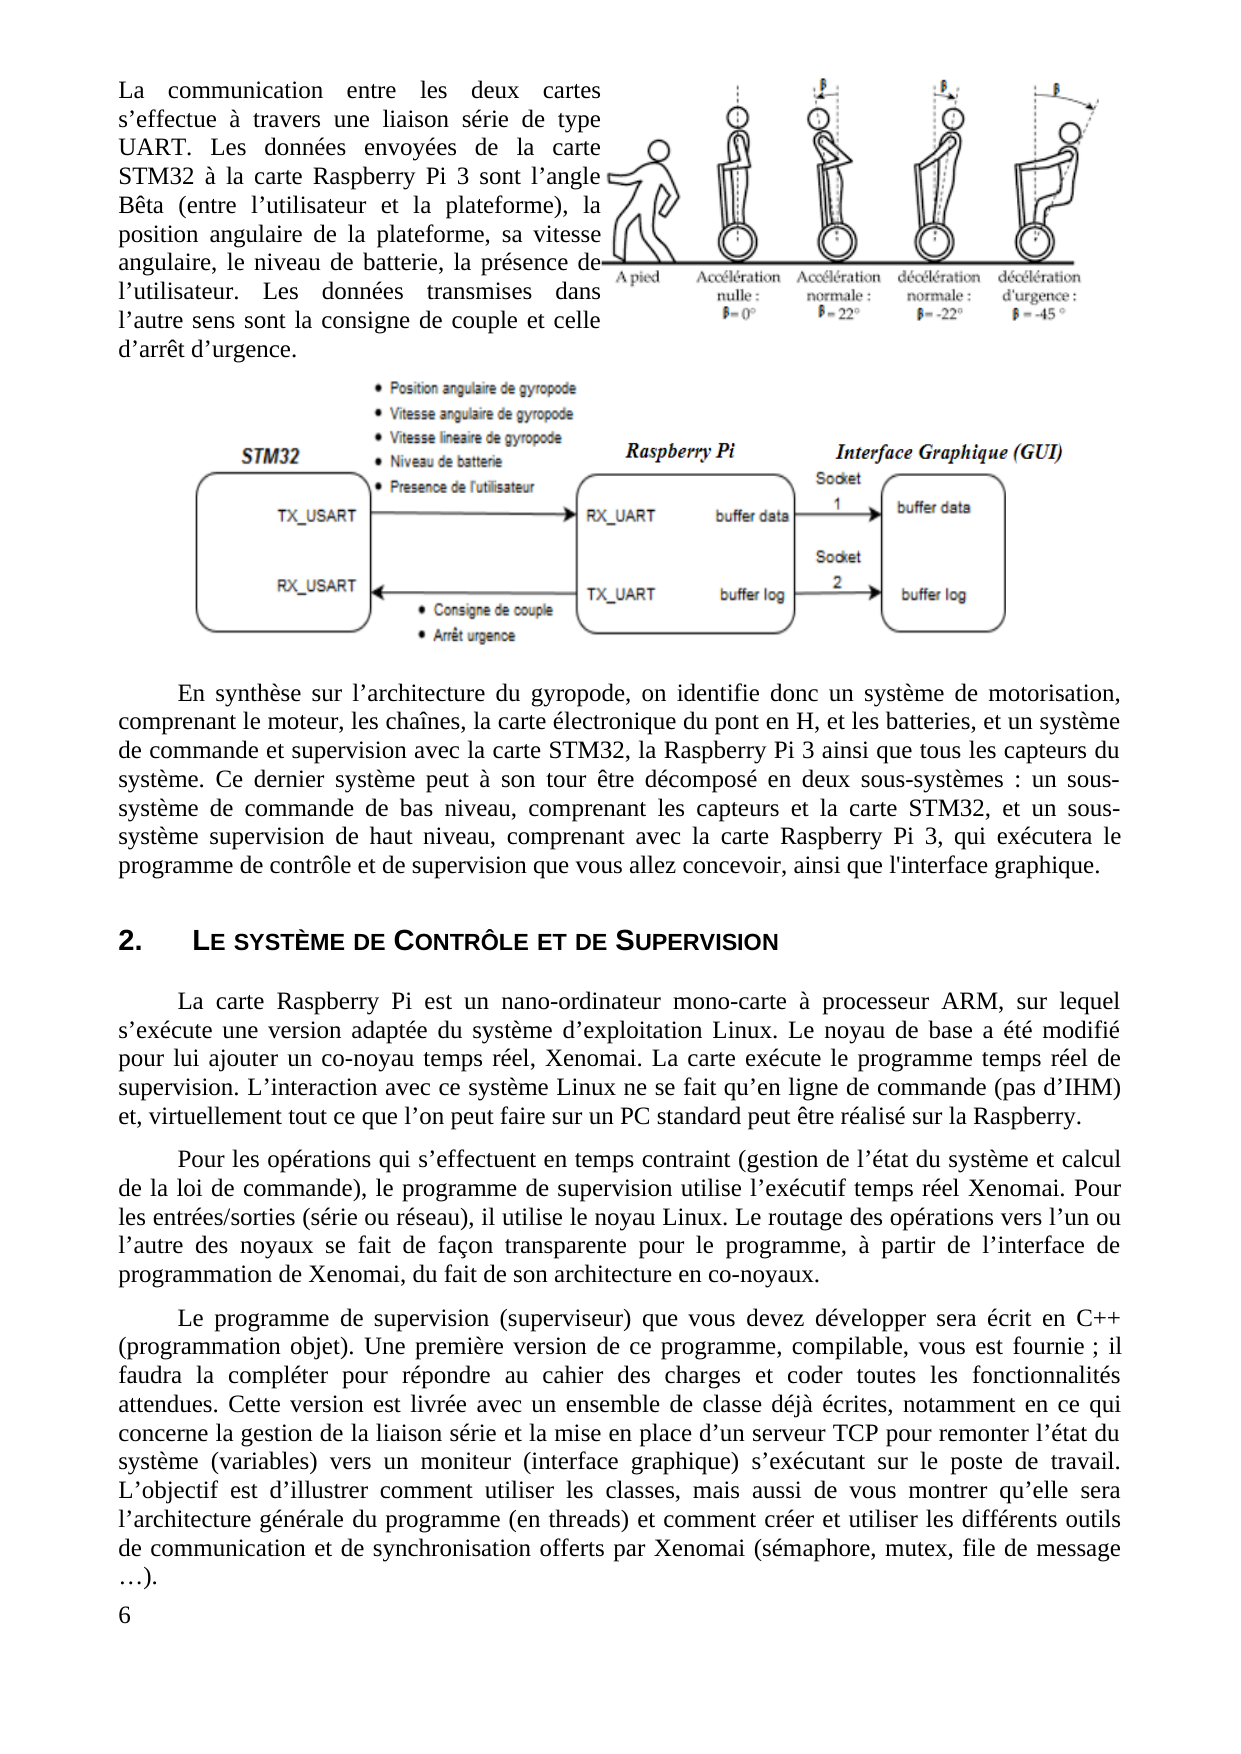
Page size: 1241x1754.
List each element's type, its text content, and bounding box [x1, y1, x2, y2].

list Le système de Contrôle et de Supervision [118, 923, 1122, 956]
text Pour les opérations qui s’effectuent en temps contraint (gestion de l’état du système et calcul de la loi de commande), le programme de supervision utilise l’exécutif temps réel Xenomai. Pour les entrées/sorties (série ou réseau), il utilise le noyau Linux. Le routage des opérations vers l’un ou l’autre des noyaux se fait de façon transparente pour le programme, à partir de l’interface de programmation de Xenomai, du fait de son architecture en co-noyaux. [118, 1144, 1122, 1288]
text La carte Raspberry Pi est un nano-ordinateur mono-carte à processeur ARM, sur lequel s’exécute une version adaptée du système d’exploitation Linux. Le noyau de base a été modifié pour lui ajouter un co-noyau temps réel, Xenomai. La carte exécute le programme temps réel de supervision. L’interaction avec ce système Linux ne se fait qu’en ligne de commande (pas d’IHM) et, virtuellement tout ce que l’on peut faire sur un PC standard peut être réalisé sur la Raspberry. [118, 986, 1122, 1130]
picture [601, 75, 1099, 324]
table_header [602, 75, 1122, 377]
table_header La communication entre les deux cartes s’effectue à travers une liaison série de type UART. Les données envoyées de la carte STM32 à la carte Raspberry Pi 3 sont l’angle Bêta (entre l’utilisateur et la plateforme), la position angulaire de la plateforme, sa vitesse angulaire, le niveau de batterie, la présence de l’utilisateur. Les données transmises dans l’autre sens sont la consigne de couple et celle d’arrêt d’urgence. [118, 75, 602, 377]
text Le programme de supervision (superviseur) que vous devez développer sera écrit en C++ (programmation objet). Une première version de ce programme, compilable, vous est fournie ; il faudra la compléter pour répondre au cahier des charges et coder toutes les fonctionnalités attendues. Cette version est livrée avec un ensemble de classe déjà écrites, notamment en ce qui concerne la gestion de la liaison série et la mise en place d’un serveur TCP pour remonter l’état du système (variables) vers un moniteur (interface graphique) s’exécutant sur le poste de travail. L’objectif est d’illustrer comment utiliser les classes, mais aussi de vous montrer qu’elle sera l’architecture générale du programme (en threads) et comment créer et utiliser les différents outils de communication et de synchronisation offerts par Xenomai (sémaphore, mutex, file de message …). [118, 1303, 1122, 1590]
text En synthèse sur l’architecture du gyropode, on identifie donc un système de motorisation, comprenant le moteur, les chaînes, la carte électronique du pont en H, et les batteries, et un système de commande et supervision avec la carte STM32, la Raspberry Pi 3 ainsi que tous les capteurs du système. Ce dernier système peut à son tour être décomposé en deux sous-systèmes : un sous-système de commande de bas niveau, comprenant les capteurs et la carte STM32, et un sous-système supervision de haut niveau, comprenant avec la carte Raspberry Pi 3, qui exécutera le programme de contrôle et de supervision que vous allez concevoir, ainsi que l'interface graphique. [118, 678, 1122, 879]
picture [177, 377, 1082, 663]
